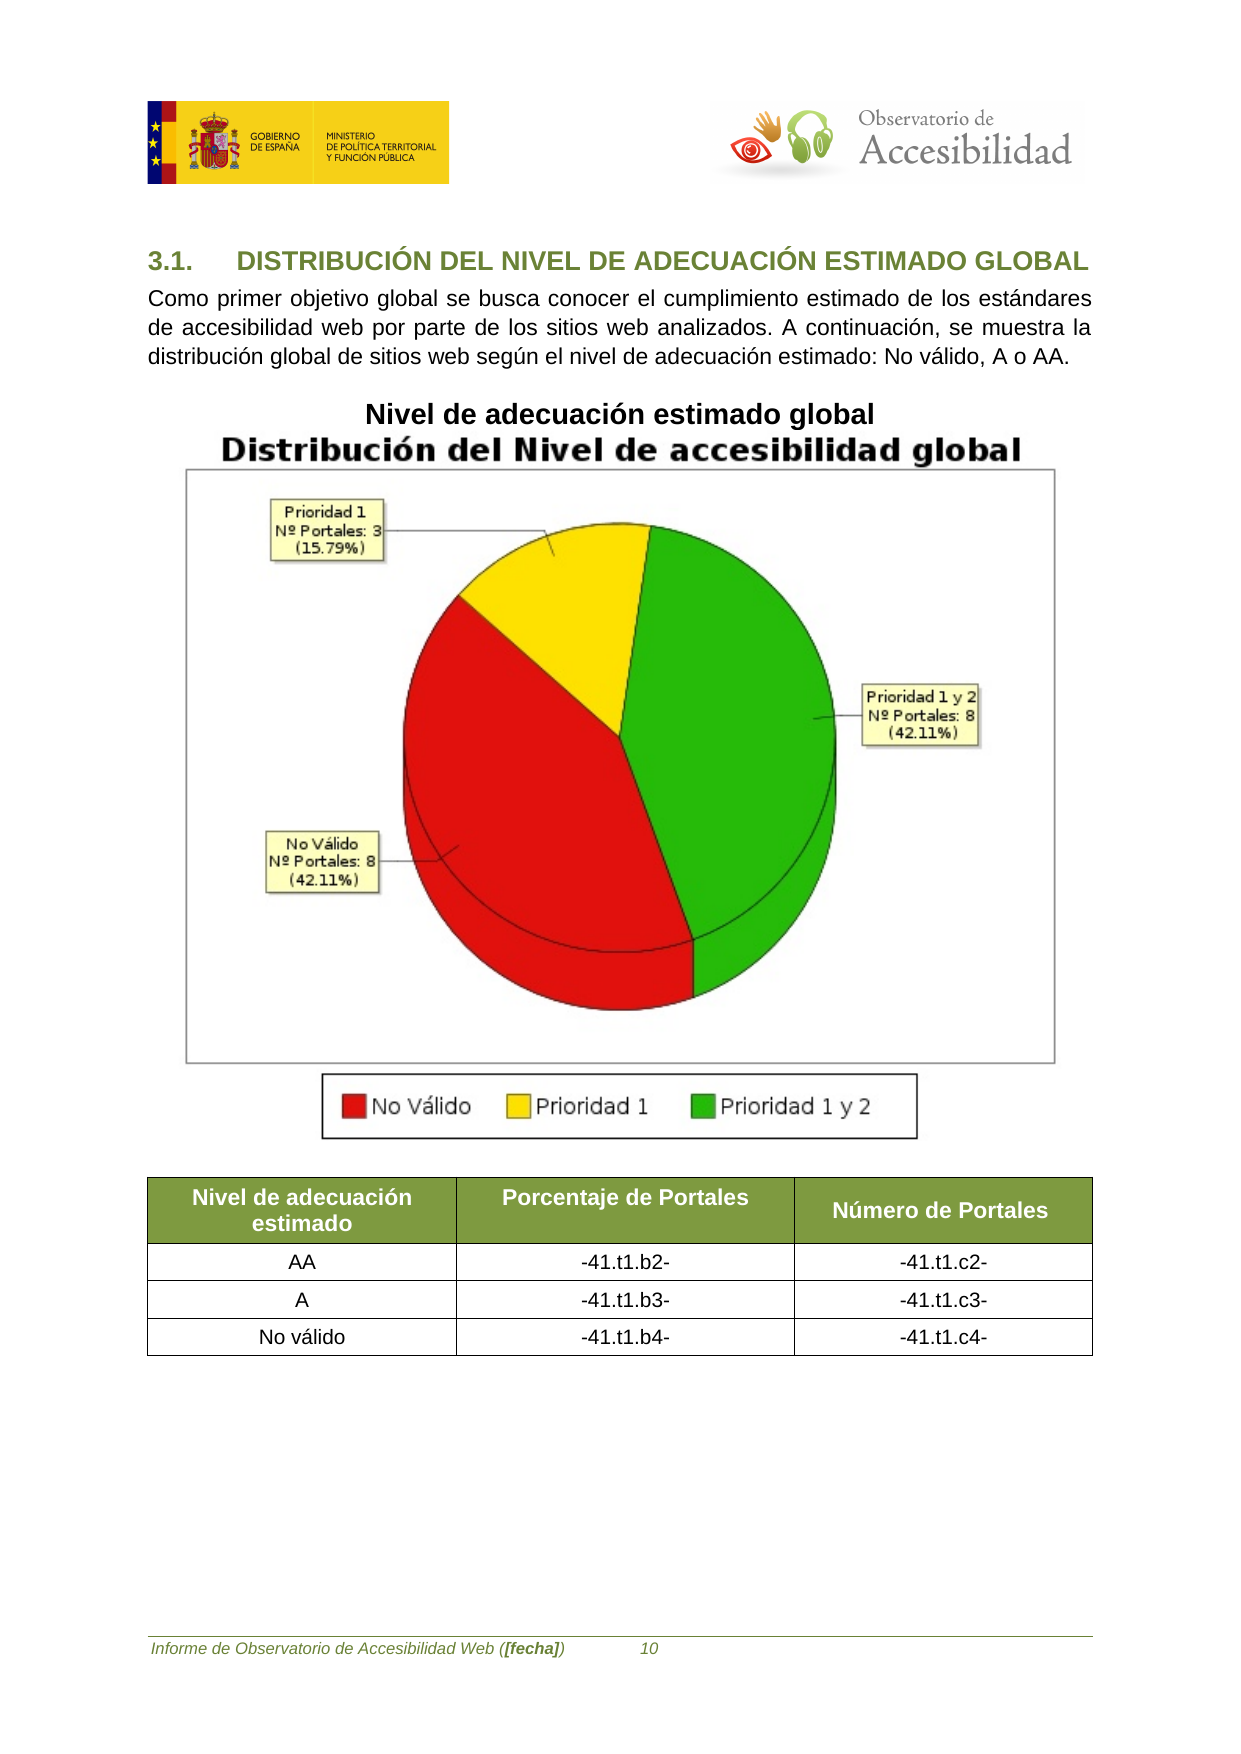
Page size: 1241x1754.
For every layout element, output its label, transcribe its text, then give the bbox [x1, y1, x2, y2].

table_cell No válido [148, 1319, 456, 1355]
table_header Número de Portales [795, 1178, 1092, 1243]
picture [178, 430, 1062, 1141]
picture [147, 101, 450, 184]
table_cell -41.t1.c4- [795, 1319, 1092, 1355]
table_cell A [148, 1281, 456, 1318]
table_cell -41.t1.b3- [457, 1281, 794, 1318]
text Nivel de adecuación estimado global [148, 397, 1092, 431]
table_header Nivel de adecuación estimado [148, 1178, 456, 1243]
text Como primer objetivo global se busca conocer el cumplimiento estimado de los estándares de accesibilidad web por parte de los sitios web analizados. A continuación, se muestra la distribución global de sitios web según el nivel de adecuación estimado: No válido, A o AA. [148, 285, 1092, 369]
table_cell AA [148, 1244, 456, 1280]
picture [710, 101, 1086, 184]
table_cell -41.t1.b2- [457, 1244, 794, 1280]
table_cell -41.t1.b4- [457, 1319, 794, 1355]
table_cell -41.t1.c2- [795, 1244, 1092, 1280]
subtitle Distribución del Nivel de adecuación estimado global [148, 245, 1092, 276]
table_cell -41.t1.c3- [795, 1281, 1092, 1318]
table_header Porcentaje de Portales [457, 1178, 794, 1243]
